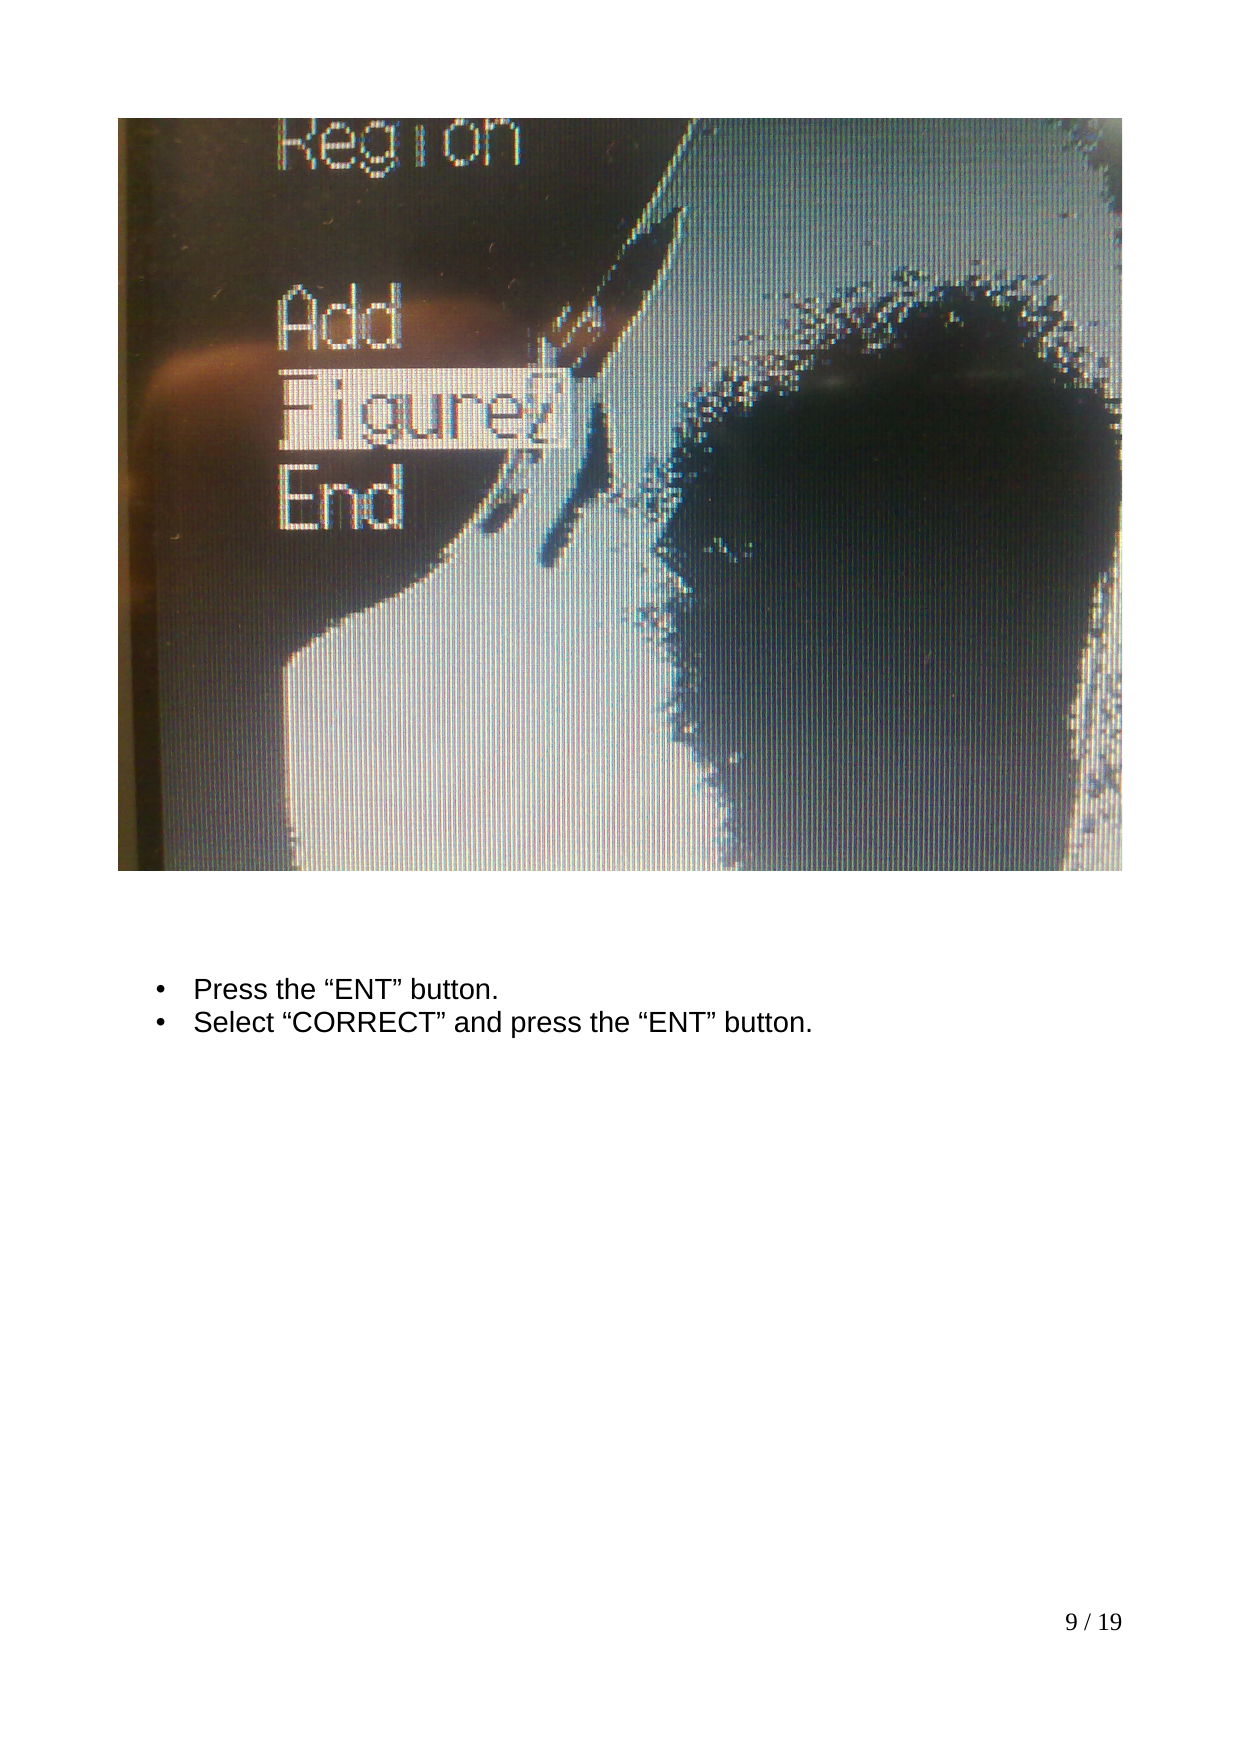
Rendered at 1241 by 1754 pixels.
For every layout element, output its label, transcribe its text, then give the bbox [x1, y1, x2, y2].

list Press the “ENT” button. [156, 972, 1122, 1005]
picture [118, 118, 1123, 871]
list Select “CORRECT” and press the “ENT” button. [156, 1005, 1122, 1039]
